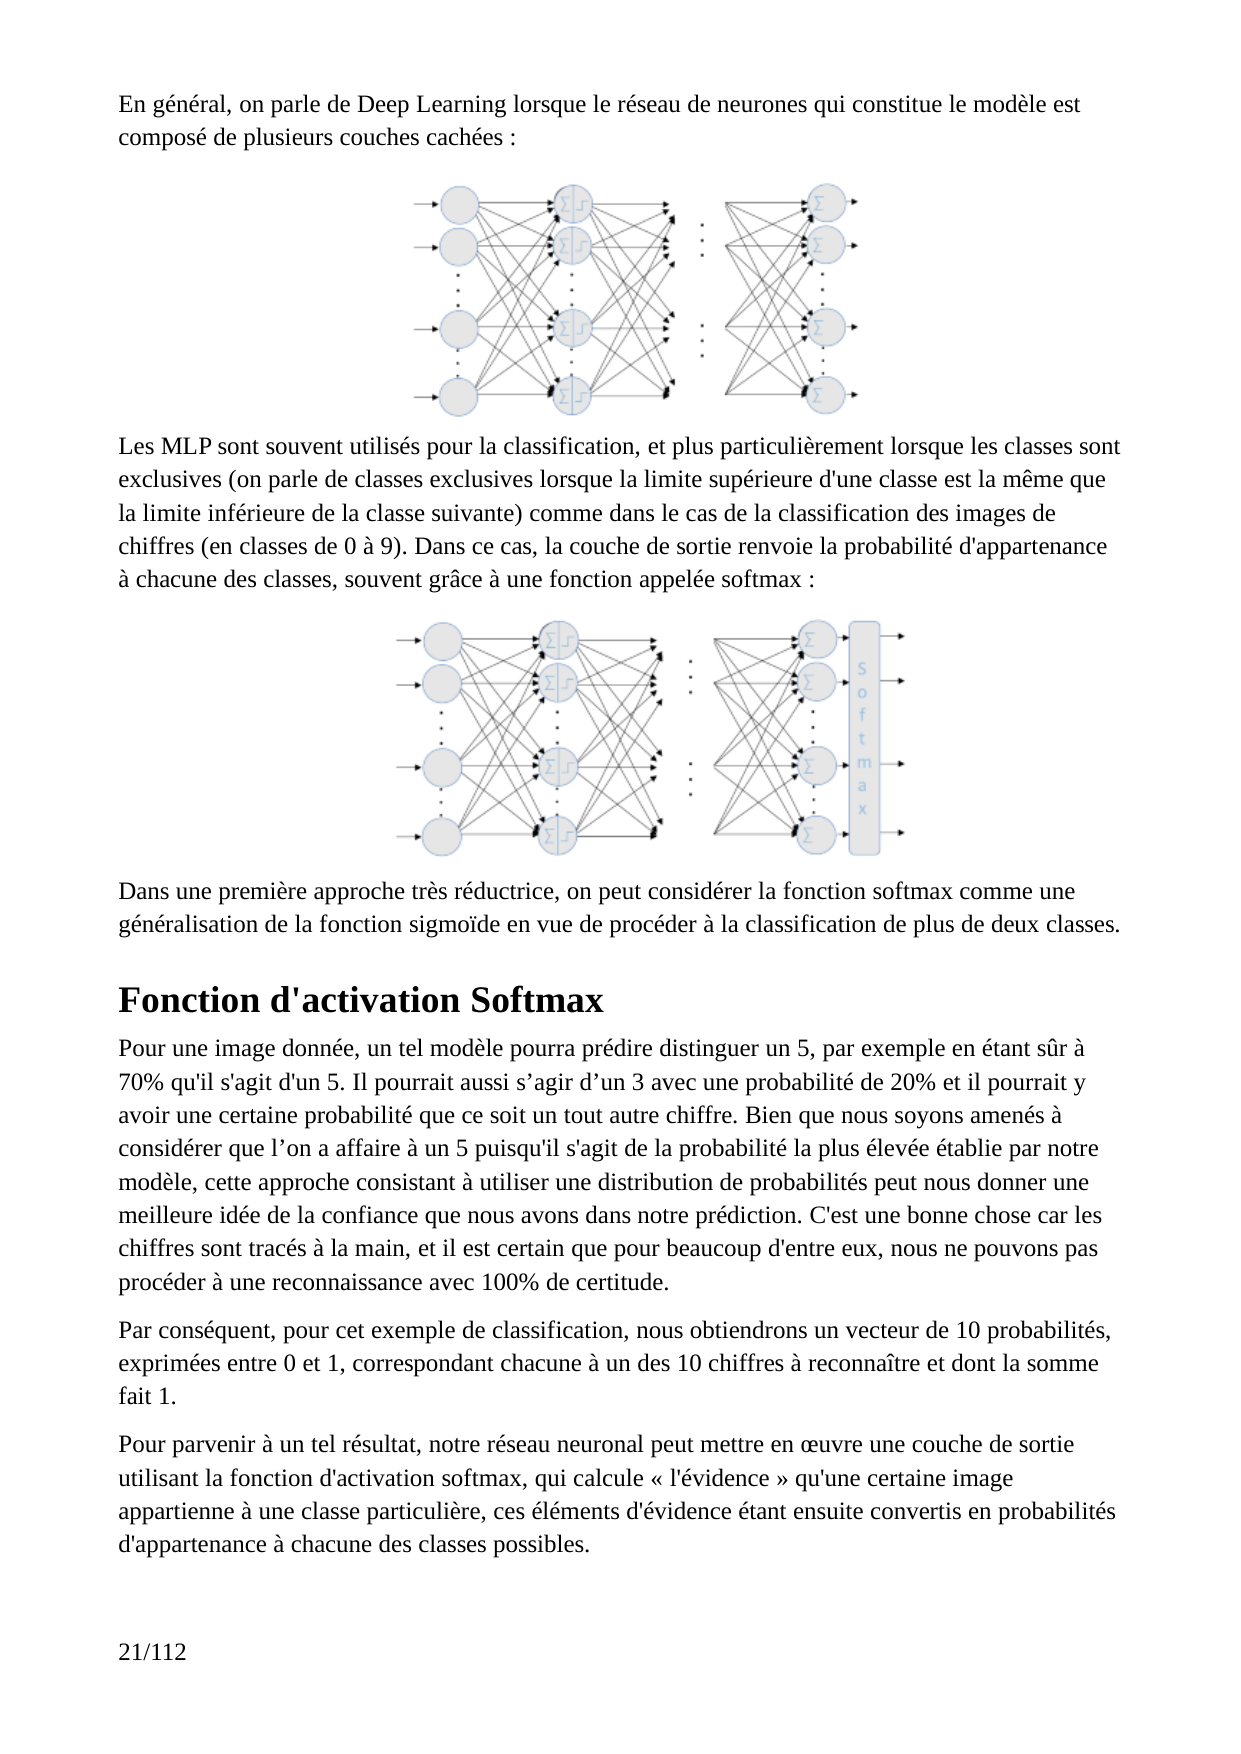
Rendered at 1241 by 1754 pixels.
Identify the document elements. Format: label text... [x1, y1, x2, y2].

picture [118, 169, 1123, 427]
text Les MLP sont souvent utilisés pour la classification, et plus particulièrement lorsque les classes sont exclusives (on parle de classes exclusives lorsque la limite supérieure d'une classe est la même que la limite inférieure de la classe suivante) comme dans le cas de la classification des images de chiffres (en classes de 0 à 9). Dans ce cas, la couche de sortie renvoie la probabilité d'appartenance à chacune des classes, souvent grâce à une fonction appelée softmax : [118, 427, 1122, 593]
picture [118, 612, 1123, 872]
text En général, on parle de Deep Learning lorsque le réseau de neurones qui constitue le modèle est composé de plusieurs couches cachées : [118, 88, 1122, 151]
text Par conséquent, pour cet exemple de classification, nous obtiendrons un vecteur de 10 probabilités, exprimées entre 0 et 1, correspondant chacune à un des 10 chiffres à reconnaître et dont la somme fait 1. [118, 1314, 1122, 1410]
text Dans une première approche très réductrice, on peut considérer la fonction softmax comme une généralisation de la fonction sigmoïde en vue de procéder à la classification de plus de deux classes. [118, 872, 1122, 938]
subtitle Fonction d'activation Softmax [118, 978, 1122, 1021]
text Pour parvenir à un tel résultat, notre réseau neuronal peut mettre en œuvre une couche de sortie utilisant la fonction d'activation softmax, qui calcule « l'évidence » qu'une certaine image appartienne à une classe particulière, ces éléments d'évidence étant ensuite convertis en probabilités d'appartenance à chacune des classes possibles. [118, 1429, 1122, 1558]
text Pour une image donnée, un tel modèle pourra prédire distinguer un 5, par exemple en étant sûr à 70% qu'il s'agit d'un 5. Il pourrait aussi s’agir d’un 3 avec une probabilité de 20% et il pourrait y avoir une certaine probabilité que ce soit un tout autre chiffre. Bien que nous soyons amenés à considérer que l’on a affaire à un 5 puisqu'il s'agit de la probabilité la plus élevée établie par notre modèle, cette approche consistant à utiliser une distribution de probabilités peut nous donner une meilleure idée de la confiance que nous avons dans notre prédiction. C'est une bonne chose car les chiffres sont tracés à la main, et il est certain que pour beaucoup d'entre eux, nous ne pouvons pas procéder à une reconnaissance avec 100% de certitude. [118, 1033, 1122, 1296]
